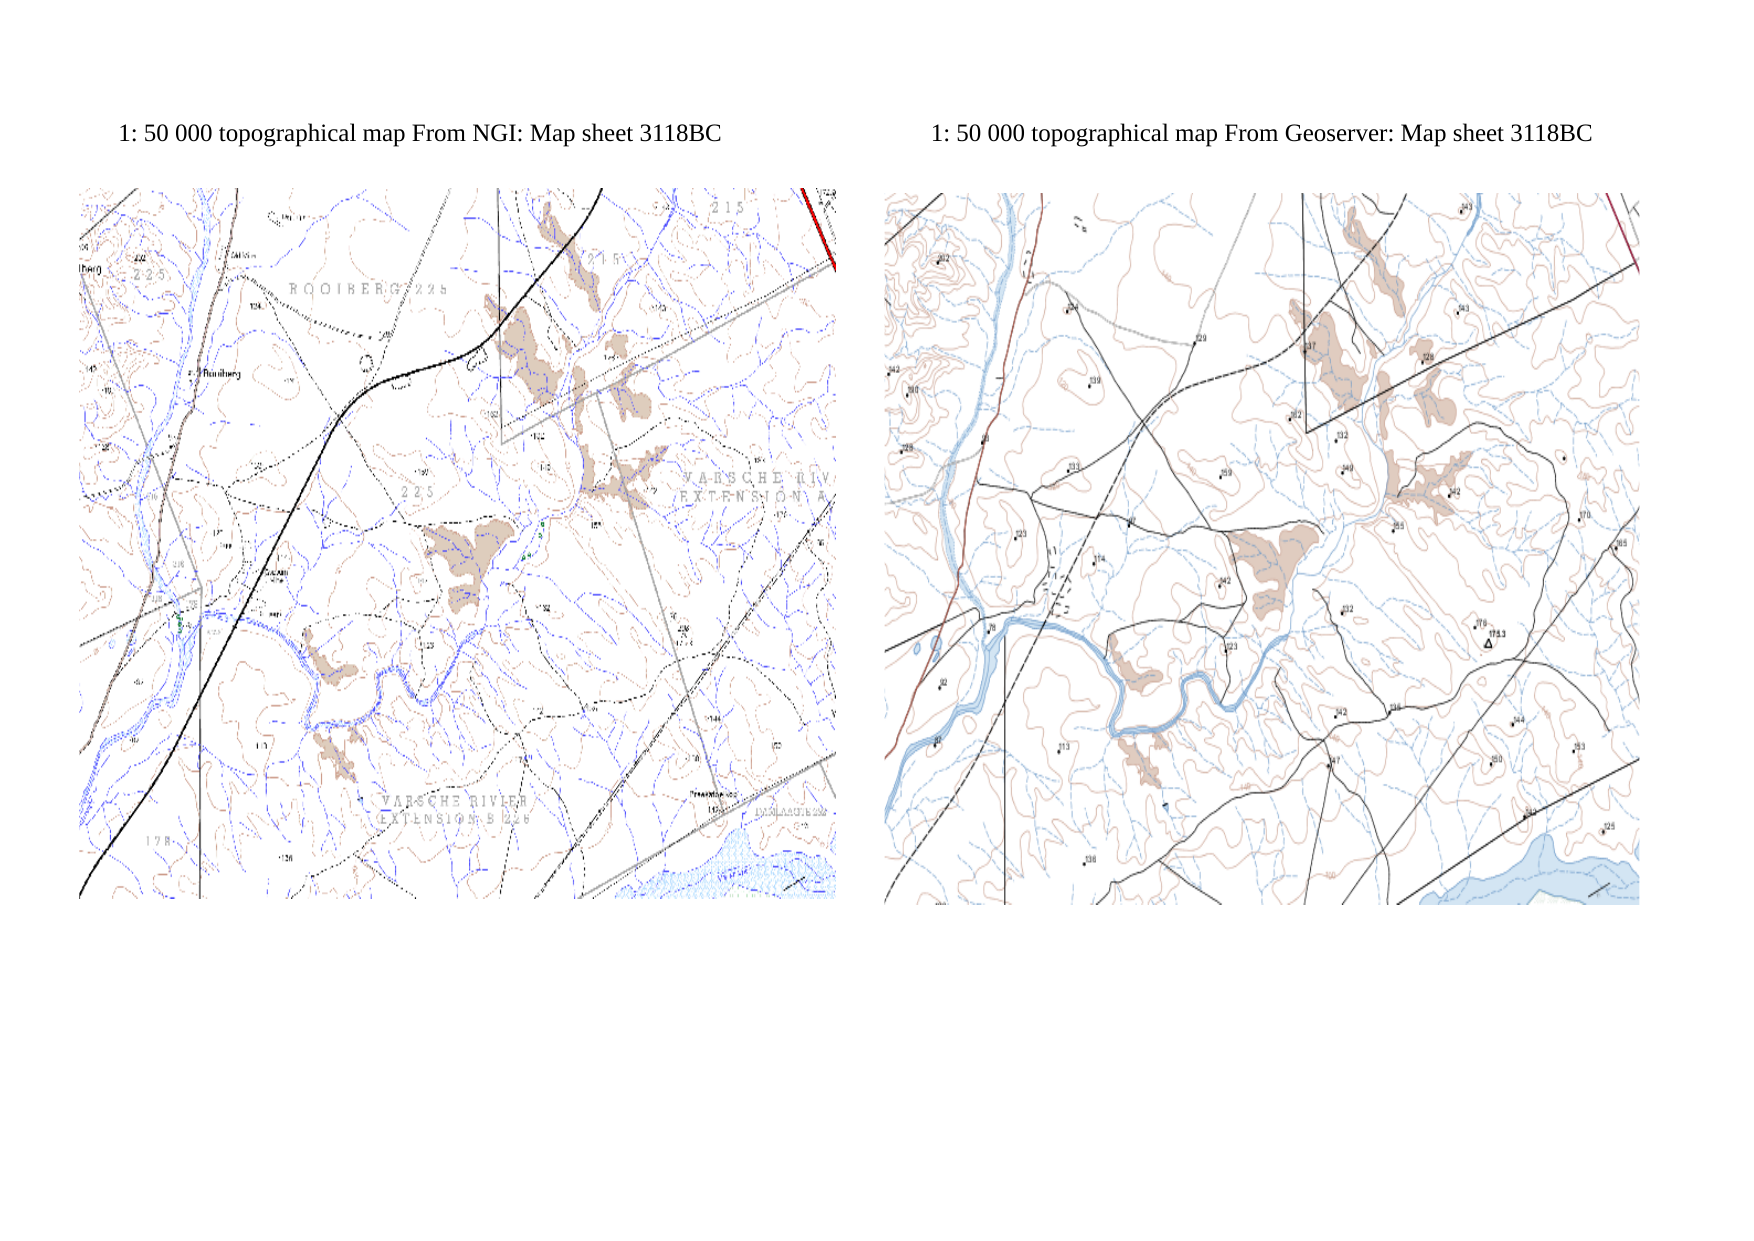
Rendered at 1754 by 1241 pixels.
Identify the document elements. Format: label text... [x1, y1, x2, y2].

picture [79, 188, 836, 899]
picture [884, 193, 1640, 905]
text 1: 50 000 topographical map From NGI: Map sheet 3118BC 1: 50 000 topographical map From Geoserver: Map sheet 3118BC [118, 118, 1636, 147]
